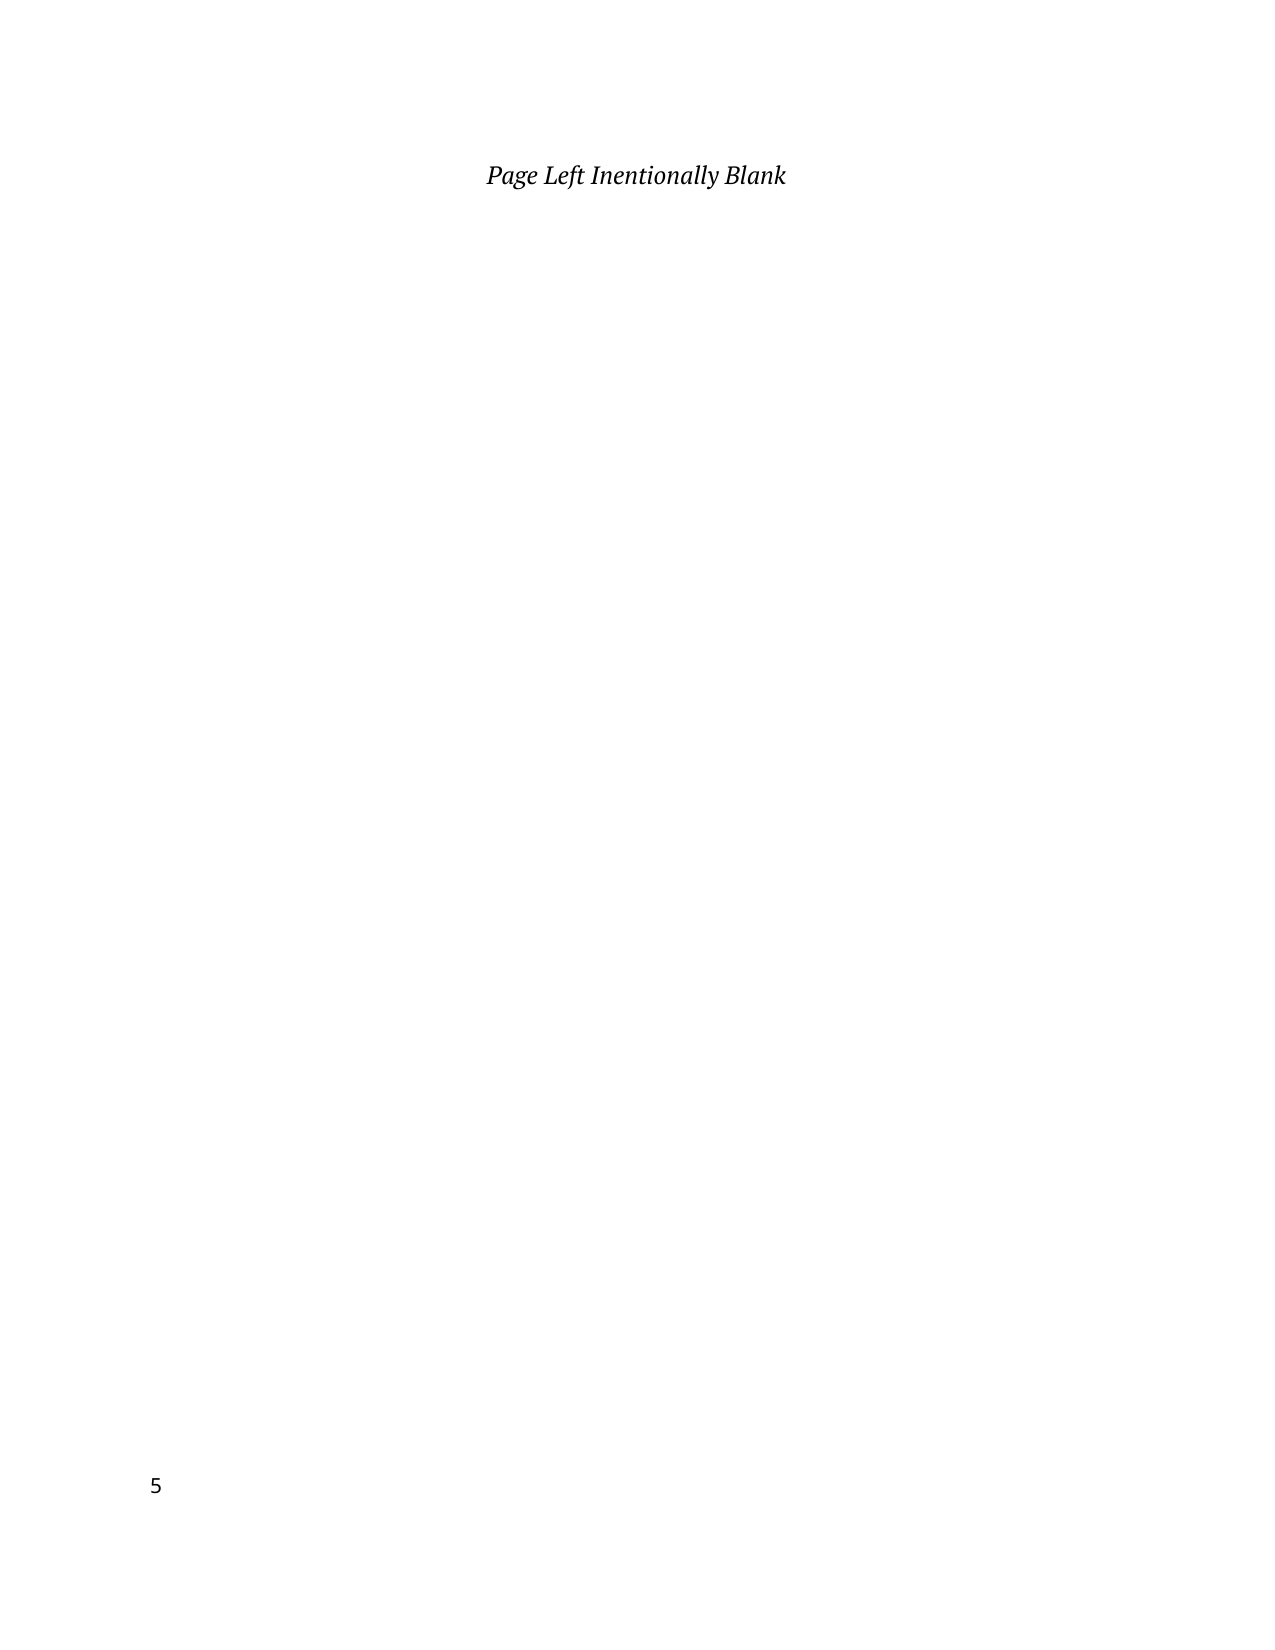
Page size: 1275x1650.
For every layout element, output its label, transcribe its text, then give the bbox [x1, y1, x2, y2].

text Page Left Inentionally Blank [150, 159, 1125, 191]
